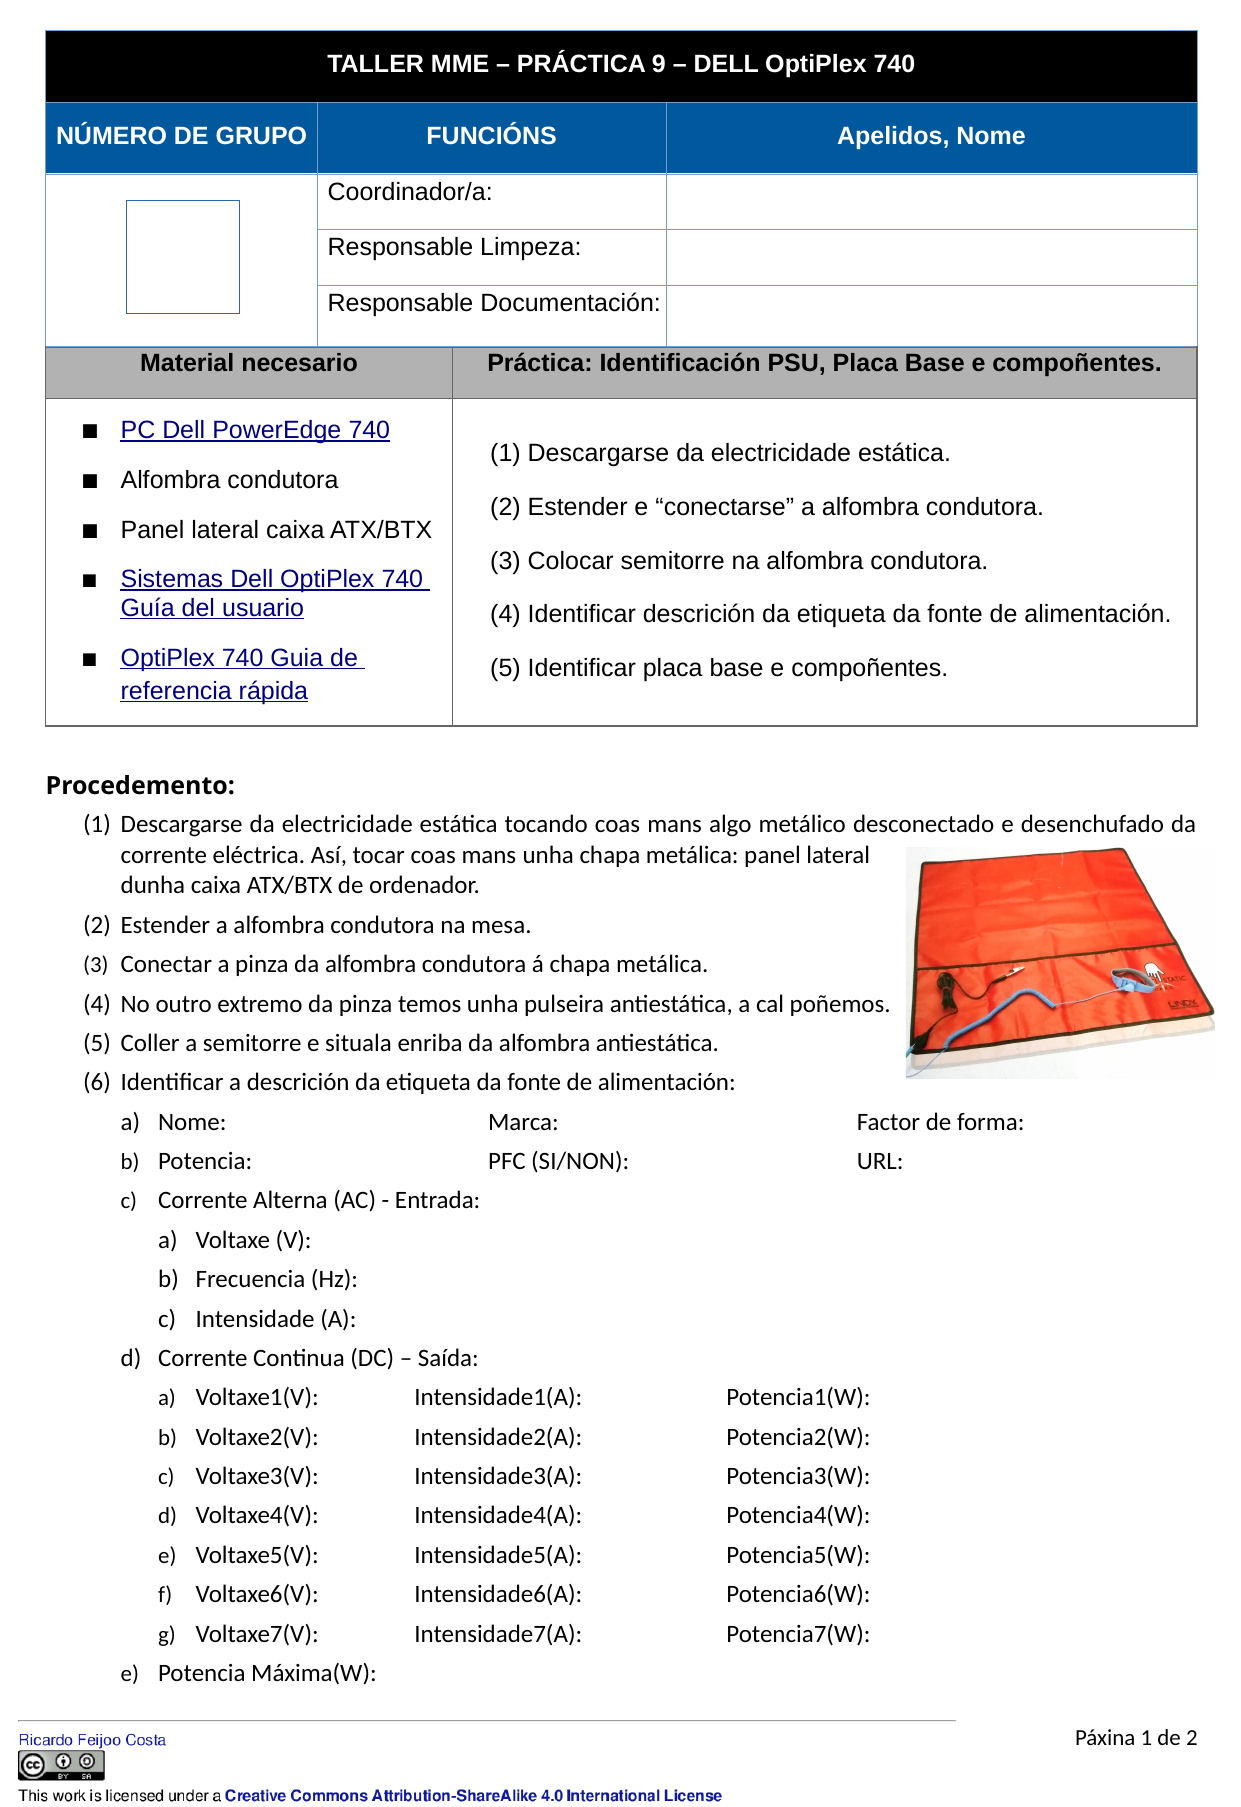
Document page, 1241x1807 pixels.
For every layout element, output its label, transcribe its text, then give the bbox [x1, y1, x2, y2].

picture [905, 847, 1215, 1079]
list Identificar a descrición da etiqueta da fonte de alimentación: [83, 1067, 1197, 1097]
list Potencia Máxima(W): [120, 1657, 1197, 1688]
list Nome: Marca: Factor de forma: [120, 1106, 1197, 1136]
list Voltaxe1(V): Intensidade1(A): Potencia1(W): [158, 1382, 1197, 1412]
table_cell [46, 175, 317, 346]
table_cell NÚMERO DE GRUPO [46, 103, 317, 173]
list Voltaxe5(V): Intensidade5(A): Potencia5(W): [158, 1539, 1197, 1569]
table_cell Responsable Limpeza: [318, 230, 666, 284]
list Voltaxe6(V): Intensidade6(A): Potencia6(W): [158, 1578, 1197, 1609]
list Corrente Continua (DC) – Saída: [120, 1342, 1197, 1373]
table_cell Coordinador/a: [318, 175, 666, 229]
list Intensidade (A): [158, 1303, 1197, 1333]
list Coller a semitorre e situala enriba da alfombra antiestática. [83, 1027, 905, 1058]
table_cell [667, 230, 1197, 284]
list Voltaxe7(V): Intensidade7(A): Potencia7(W): [158, 1618, 1197, 1648]
table_header Material necesario [46, 348, 452, 398]
table_cell FUNCIÓNS [318, 103, 666, 173]
list Voltaxe3(V): Intensidade3(A): Potencia3(W): [158, 1460, 1197, 1491]
text Procedemento: [45, 768, 1197, 802]
list Conectar a pinza da alfombra condutora á chapa metálica. [83, 948, 905, 979]
table_cell Responsable Documentación: [318, 286, 666, 346]
list Voltaxe4(V): Intensidade4(A): Potencia4(W): [158, 1500, 1197, 1530]
table_header TALLER MME – PRÁCTICA 9 – DELL OptiPlex 740 [46, 31, 1197, 102]
list Voltaxe2(V): Intensidade2(A): Potencia2(W): [158, 1421, 1197, 1451]
table_header Práctica: Identificación PSU, Placa Base e compoñentes. [453, 348, 1196, 398]
table_cell PC Dell PowerEdge 740 Alfombra condutora Panel lateral caixa ATX/BTX Sistemas Dell OptiPlex 740 Guía del usuario OptiPlex 740 Guia de referencia rápida [46, 399, 452, 725]
table_cell [667, 175, 1197, 229]
list Estender a alfombra condutora na mesa. [83, 909, 905, 939]
table_cell [667, 286, 1197, 346]
list No outro extremo da pinza temos unha pulseira antiestática, a cal poñemos. [83, 988, 905, 1018]
list Potencia: PFC (SI/NON): URL: [120, 1145, 1197, 1176]
picture [8, 1715, 957, 1806]
list Frecuencia (Hz): [158, 1263, 1197, 1294]
table_cell Apelidos, Nome [667, 103, 1197, 173]
list Descargarse da electricidade estática tocando coas mans algo metálico desconectado e desenchufado da corrente eléctrica. Así, tocar coas mans unha chapa metálica: panel lateral [83, 809, 1197, 870]
list Voltaxe (V): [158, 1224, 1197, 1254]
list dunha caixa ATX/BTX de ordenador. [83, 870, 905, 900]
table_cell Descargarse da electricidade estática. Estender e “conectarse” a alfombra condutora. Colocar semitorre na alfombra condutora. Identificar descrición da etiqueta da fonte de alimentación. Identificar placa base e compoñentes. [453, 399, 1196, 725]
list Corrente Alterna (AC) - Entrada: [120, 1185, 1197, 1215]
